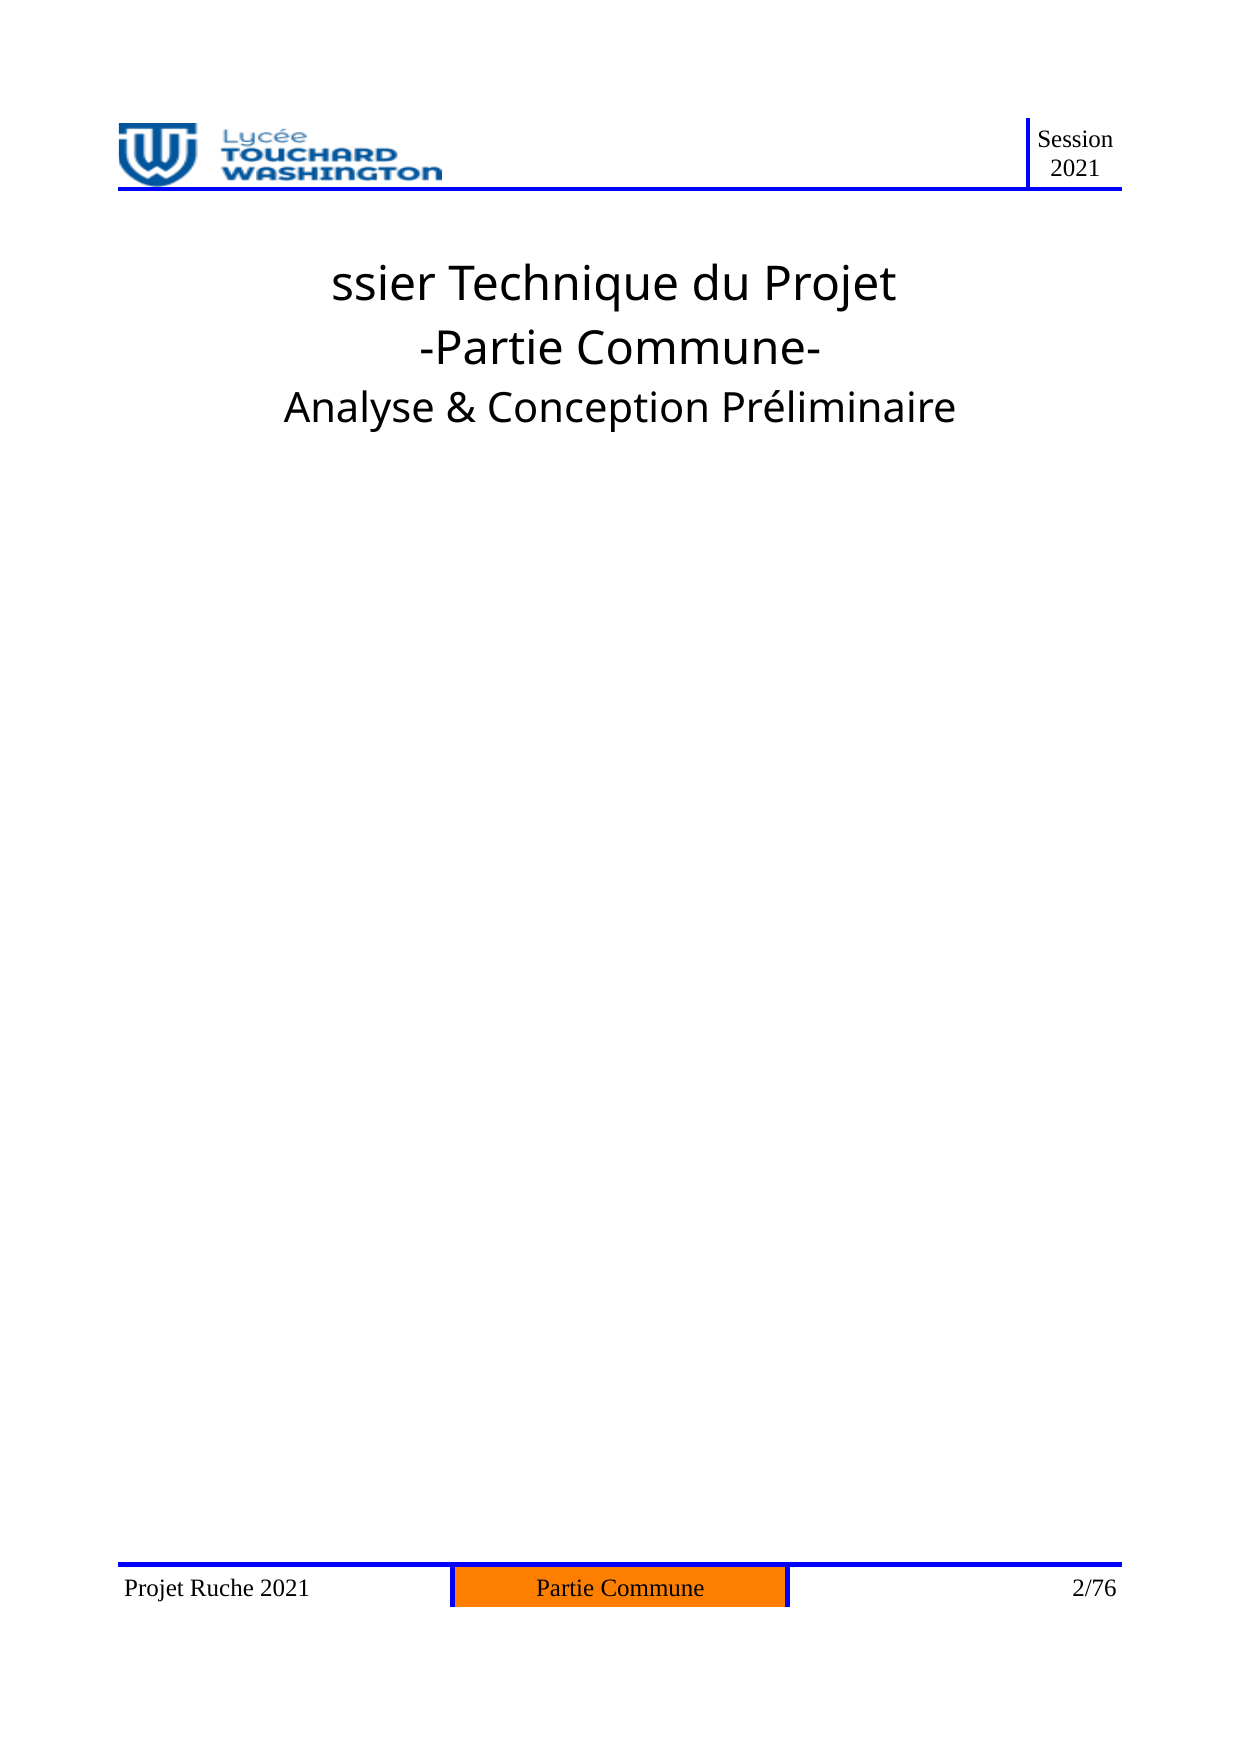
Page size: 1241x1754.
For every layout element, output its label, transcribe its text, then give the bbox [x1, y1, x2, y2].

picture [118, 123, 442, 187]
text Dossier Technique du Projet [118, 249, 1122, 314]
text Analyse & Conception Préliminaire [118, 378, 1122, 435]
text -Partie Commune- [118, 314, 1122, 378]
